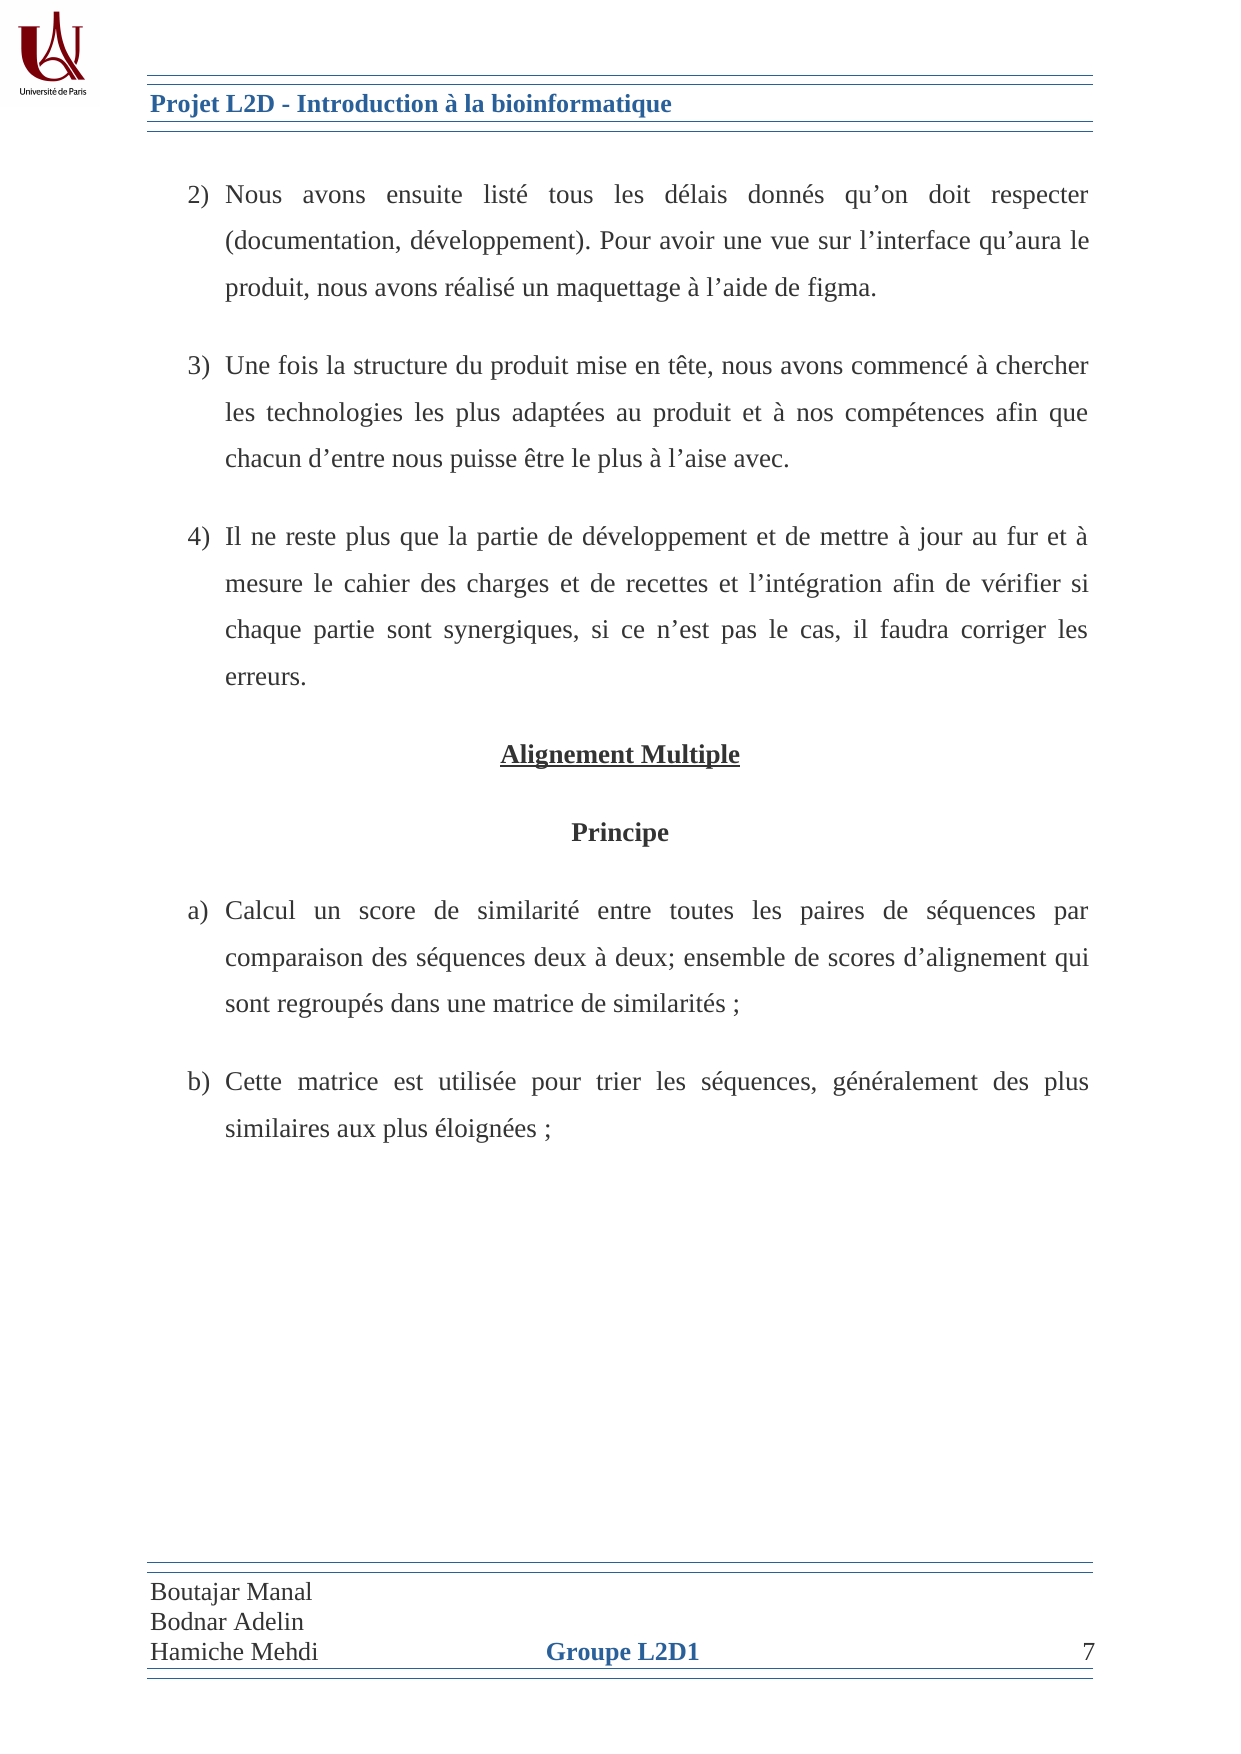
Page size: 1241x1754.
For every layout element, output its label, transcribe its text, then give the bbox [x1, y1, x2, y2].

list Une fois la structure du produit mise en tête, nous avons commencé à chercher les technologies les plus adaptées au produit et à nos compétences afin que chacun d’entre nous puisse être le plus à l’aise avec. [187, 349, 1090, 473]
list Cette matrice est utilisée pour trier les séquences, généralement des plus similaires aux plus éloignées ; [187, 1065, 1090, 1143]
text Alignement Multiple [150, 738, 1090, 769]
text Principe [150, 816, 1090, 847]
list Il ne reste plus que la partie de développement et de mettre à jour au fur et à mesure le cahier des charges et de recettes et l’intégration afin de vérifier si chaque partie sont synergiques, si ce n’est pas le cas, il faudra corriger les erreurs. [187, 520, 1090, 691]
picture [0, 0, 101, 107]
list Nous avons ensuite listé tous les délais donnés qu’on doit respecter (documentation, développement). Pour avoir une vue sur l’interface qu’aura le produit, nous avons réalisé un maquettage à l’aide de figma. [187, 178, 1090, 302]
list Calcul un score de similarité entre toutes les paires de séquences par comparaison des séquences deux à deux; ensemble de scores d’alignement qui sont regroupés dans une matrice de similarités ; [187, 894, 1090, 1018]
